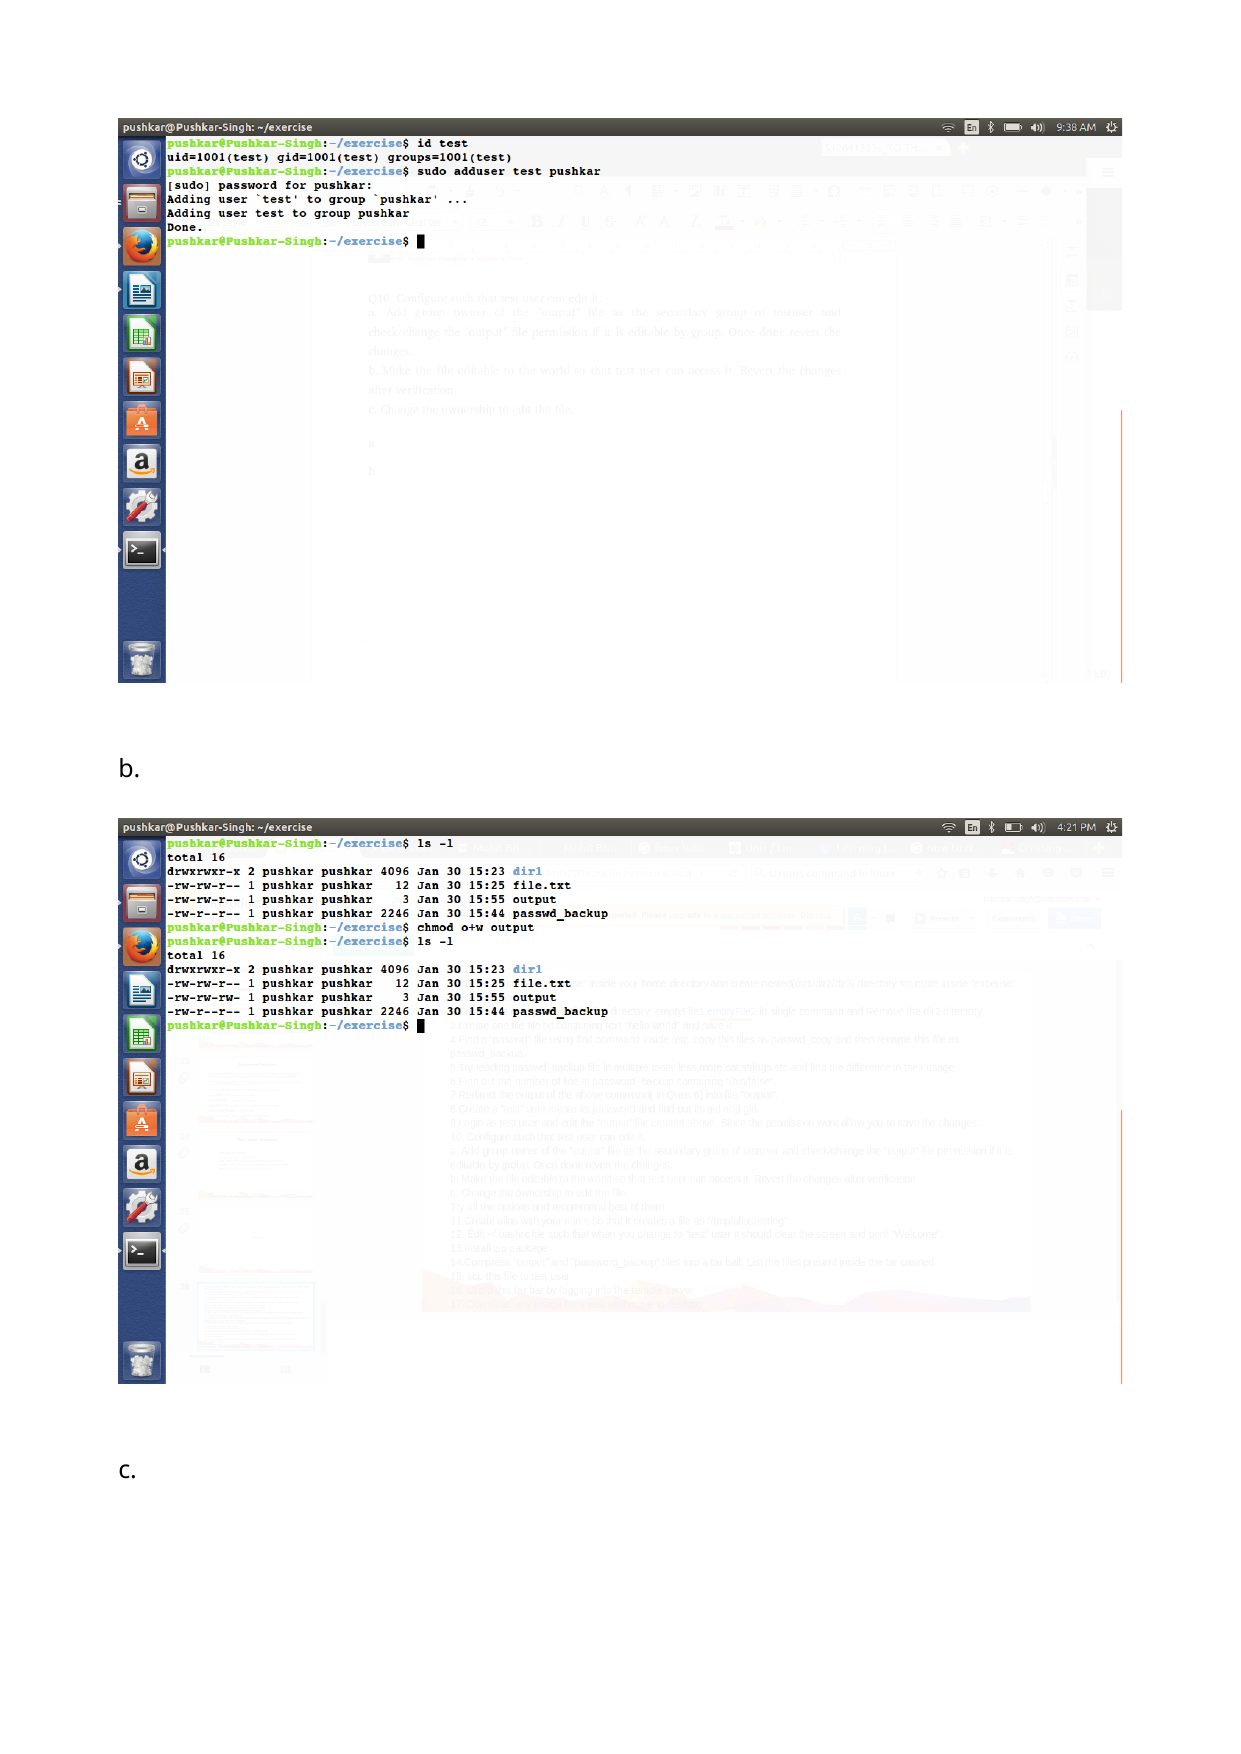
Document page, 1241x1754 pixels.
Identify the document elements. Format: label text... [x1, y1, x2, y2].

text c. [118, 1451, 1122, 1485]
picture [118, 818, 1123, 1384]
text b. [118, 751, 1122, 785]
picture [118, 118, 1123, 683]
